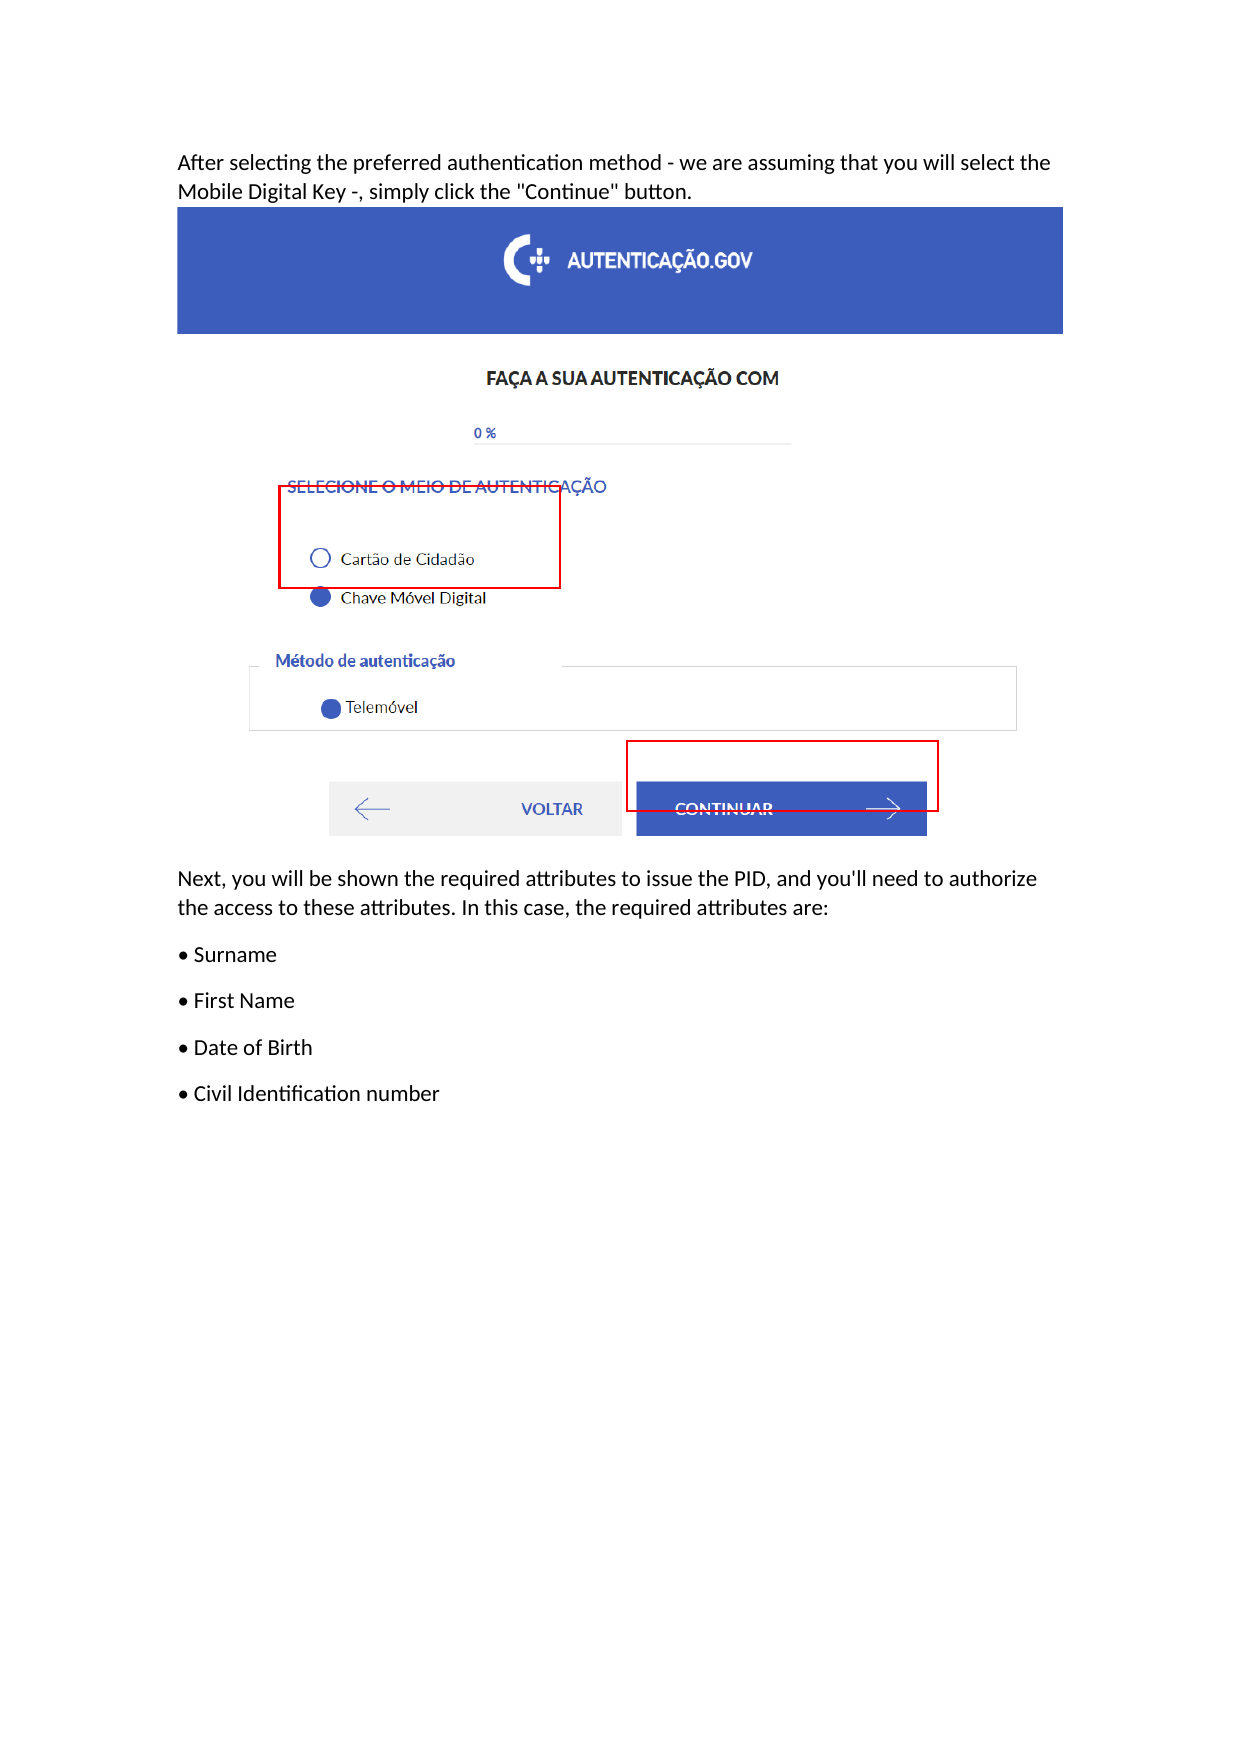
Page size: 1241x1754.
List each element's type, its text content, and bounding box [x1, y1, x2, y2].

text • Civil Identification number [177, 1079, 1063, 1107]
text • Date of Birth [177, 1033, 1063, 1061]
picture [177, 207, 1063, 846]
text Next, you will be shown the required attributes to issue the PID, and you'll need to authorize the access to these attributes. In this case, the required attributes are: [177, 864, 1063, 922]
text After selecting the preferred authentication method - we are assuming that you will select the Mobile Digital Key -, simply click the "Continue" button. [177, 148, 1063, 207]
text • First Name [177, 986, 1063, 1014]
text • Surname [177, 940, 1063, 968]
